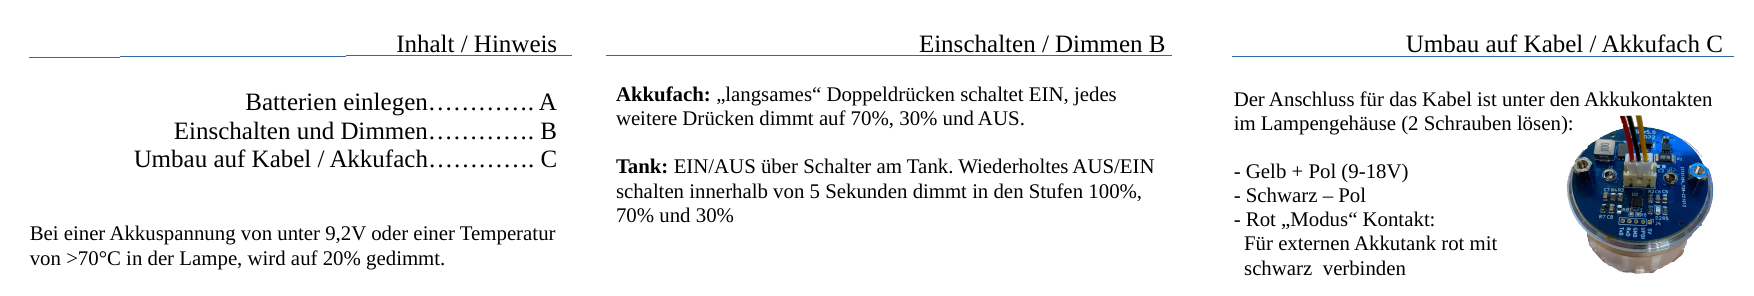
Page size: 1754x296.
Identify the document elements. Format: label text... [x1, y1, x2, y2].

text im Lampengehäuse (2 Schrauben lösen): [1233, 111, 1754, 135]
text schwarz verbinden [1233, 255, 1754, 279]
text Der Anschluss für das Kabel ist unter den Akkukontakten [1233, 87, 1754, 111]
text Einschalten und Dimmen…………. B [18, 116, 557, 144]
text Umbau auf Kabel / Akkufach…………. C [18, 144, 557, 173]
text Inhalt / Hinweis [18, 29, 557, 58]
text Tank: EIN/AUS über Schalter am Tank. Wiederholtes AUS/EIN schalten innerhalb von 5 Sekunden dimmt in den Stufen 100%, 70% und 30% [616, 154, 1165, 227]
text Umbau auf Kabel / Akkufach C [1233, 29, 1754, 58]
text - Rot „Modus“ Kontakt: [1233, 207, 1754, 231]
text Bei einer Akkuspannung von unter 9,2V oder einer Temperatur von >70°C in der Lampe, wird auf 20% gedimmt. [29, 221, 557, 269]
text Einschalten / Dimmen B [616, 29, 1165, 55]
text Für externen Akkutank rot mit [1233, 231, 1754, 255]
text - Schwarz – Pol [1233, 183, 1754, 207]
text Akkufach: „langsames“ Doppeldrücken schaltet EIN, jedes weitere Drücken dimmt auf 70%, 30% und AUS. [616, 82, 1165, 130]
text Batterien einlegen…………. A [18, 87, 557, 116]
text - Gelb + Pol (9-18V) [1233, 159, 1754, 183]
